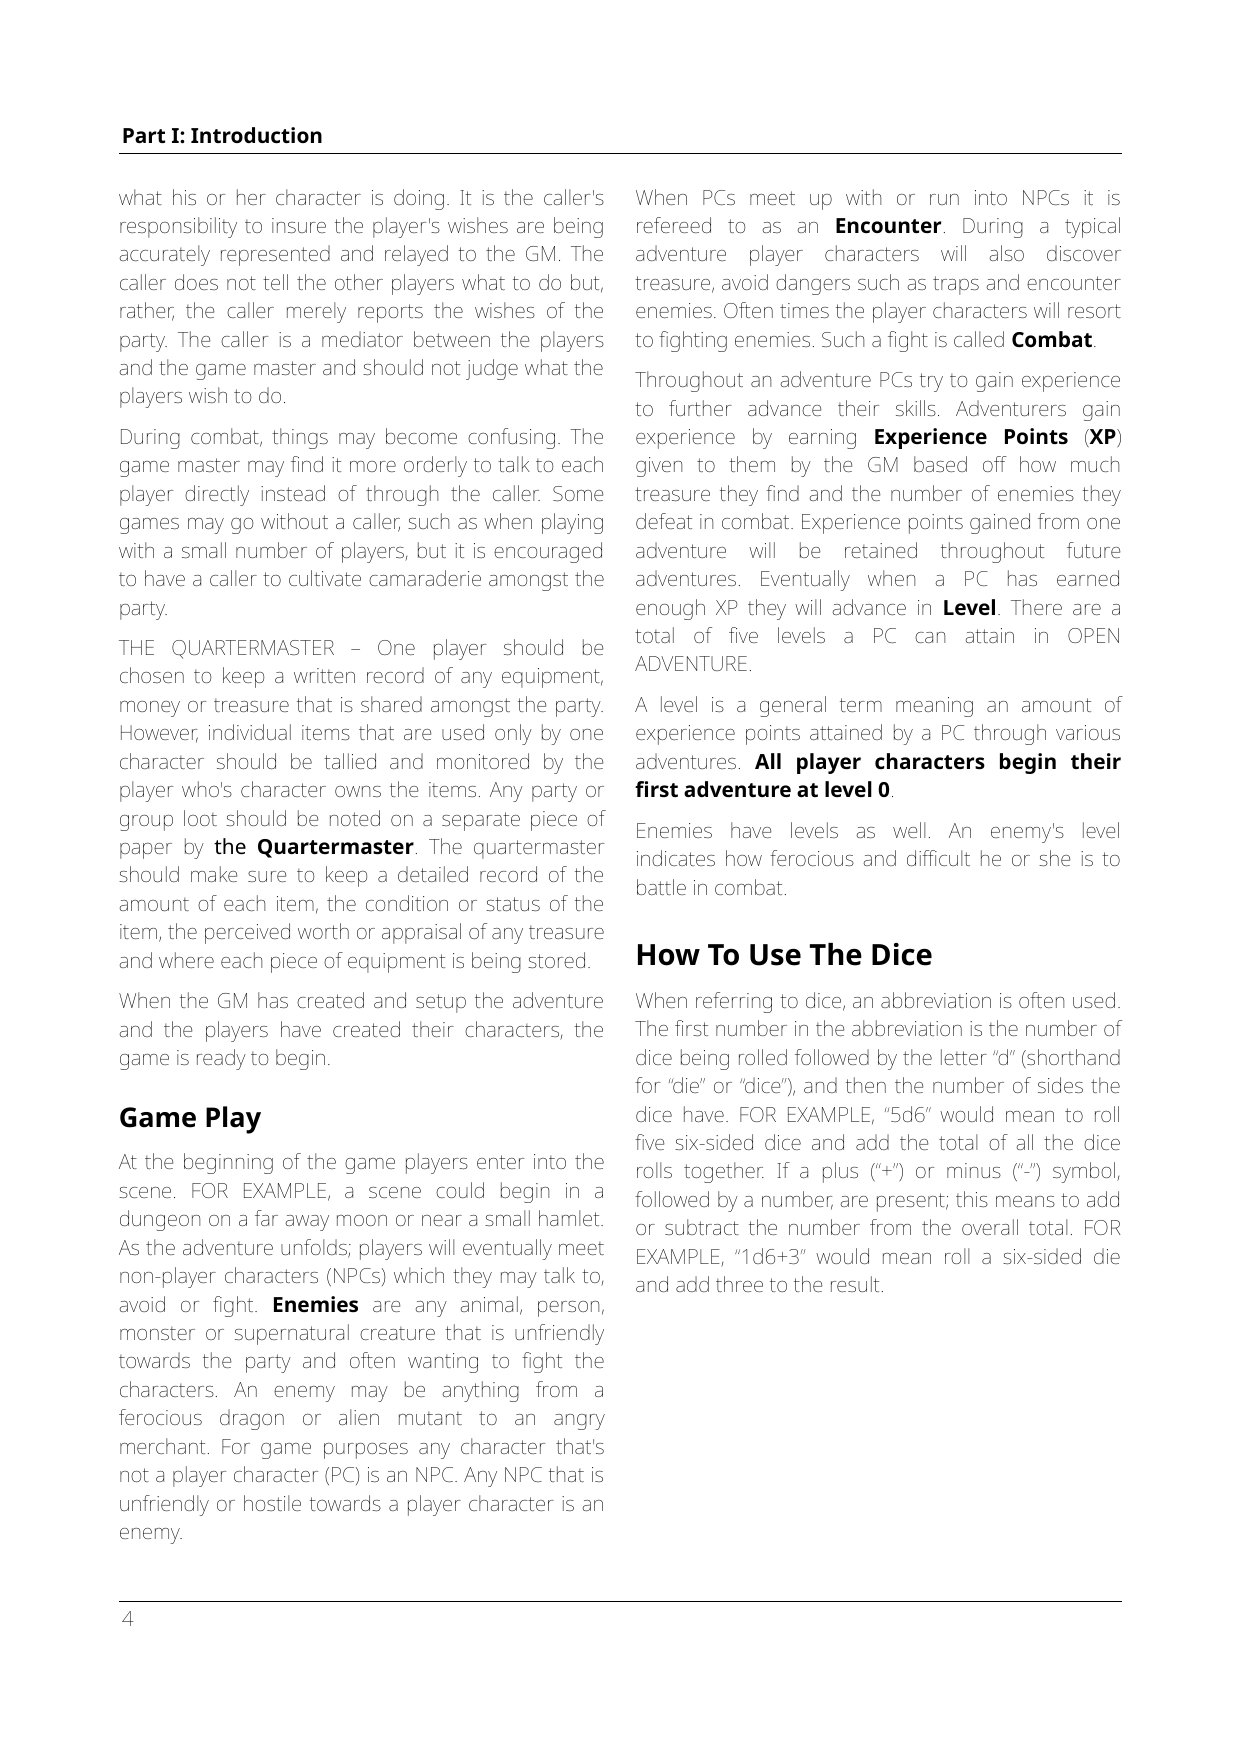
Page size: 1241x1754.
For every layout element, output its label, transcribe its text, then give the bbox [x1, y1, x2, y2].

text A level is a general term meaning an amount of experience points attained by a PC through various adventures. All player characters begin their first adventure at level 0. [635, 690, 1122, 804]
subtitle How To Use The Dice [635, 934, 1122, 973]
text During combat, things may become confusing. The game master may find it more orderly to talk to each player directly instead of through the caller. Some games may go without a caller, such as when playing with a small number of players, but it is encouraged to have a caller to cultivate camaraderie amongst the party. [118, 422, 605, 621]
text When the GM has created and setup the adventure and the players have created their characters, the game is ready to begin. [118, 986, 605, 1072]
text When PCs meet up with or run into NPCs it is refereed to as an Encounter. During a typical adventure player characters will also discover treasure, avoid dangers such as traps and encounter enemies. Often times the player characters will resort to fighting enemies. Such a fight is called Combat. [635, 183, 1122, 353]
text Game Play [118, 1099, 605, 1136]
text Enemies have levels as well. An enemy's level indicates how ferocious and difficult he or she is to battle in combat. [635, 816, 1122, 901]
text When referring to dice, an abbreviation is often used. The first number in the abbreviation is the number of dice being rolled followed by the letter “d” (shorthand for “die” or “dice”), and then the number of sides the dice have. FOR EXAMPLE, “5d6” would mean to roll five six-sided dice and add the total of all the dice rolls together. If a plus (“+”) or minus (“-”) symbol, followed by a number, are present; this means to add or subtract the number from the overall total. FOR EXAMPLE, “1d6+3” would mean roll a six-sided die and add three to the result. [635, 986, 1122, 1299]
text THE QUARTERMASTER – One player should be chosen to keep a written record of any equipment, money or treasure that is shared amongst the party. However, individual items that are used only by one character should be tallied and monitored by the player who's character owns the items. Any party or group loot should be noted on a separate piece of paper by the Quartermaster. The quartermaster should make sure to keep a detailed record of the amount of each item, the condition or status of the item, the perceived worth or appraisal of any treasure and where each piece of equipment is being stored. [118, 633, 605, 974]
text Throughout an adventure PCs try to gain experience to further advance their skills. Adventurers gain experience by earning Experience Points (XP) given to them by the GM based off how much treasure they find and the number of enemies they defeat in combat. Experience points gained from one adventure will be retained throughout future adventures. Eventually when a PC has earned enough XP they will advance in Level. There are a total of five levels a PC can attain in OPEN ADVENTURE. [635, 365, 1122, 678]
text what his or her character is doing. It is the caller's responsibility to insure the player's wishes are being accurately represented and relayed to the GM. The caller does not tell the other players what to do but, rather, the caller merely reports the wishes of the party. The caller is a mediator between the players and the game master and should not judge what the players wish to do. [118, 183, 605, 410]
text At the beginning of the game players enter into the scene. FOR EXAMPLE, a scene could begin in a dungeon on a far away moon or near a small hamlet. As the adventure unfolds; players will eventually meet non-player characters (NPCs) which they may talk to, avoid or fight. Enemies are any animal, person, monster or supernatural creature that is unfriendly towards the party and often wanting to fight the characters. An enemy may be anything from a ferocious dragon or alien mutant to an angry merchant. For game purposes any character that's not a player character (PC) is an NPC. Any NPC that is unfriendly or hostile towards a player character is an enemy. [118, 1147, 605, 1546]
